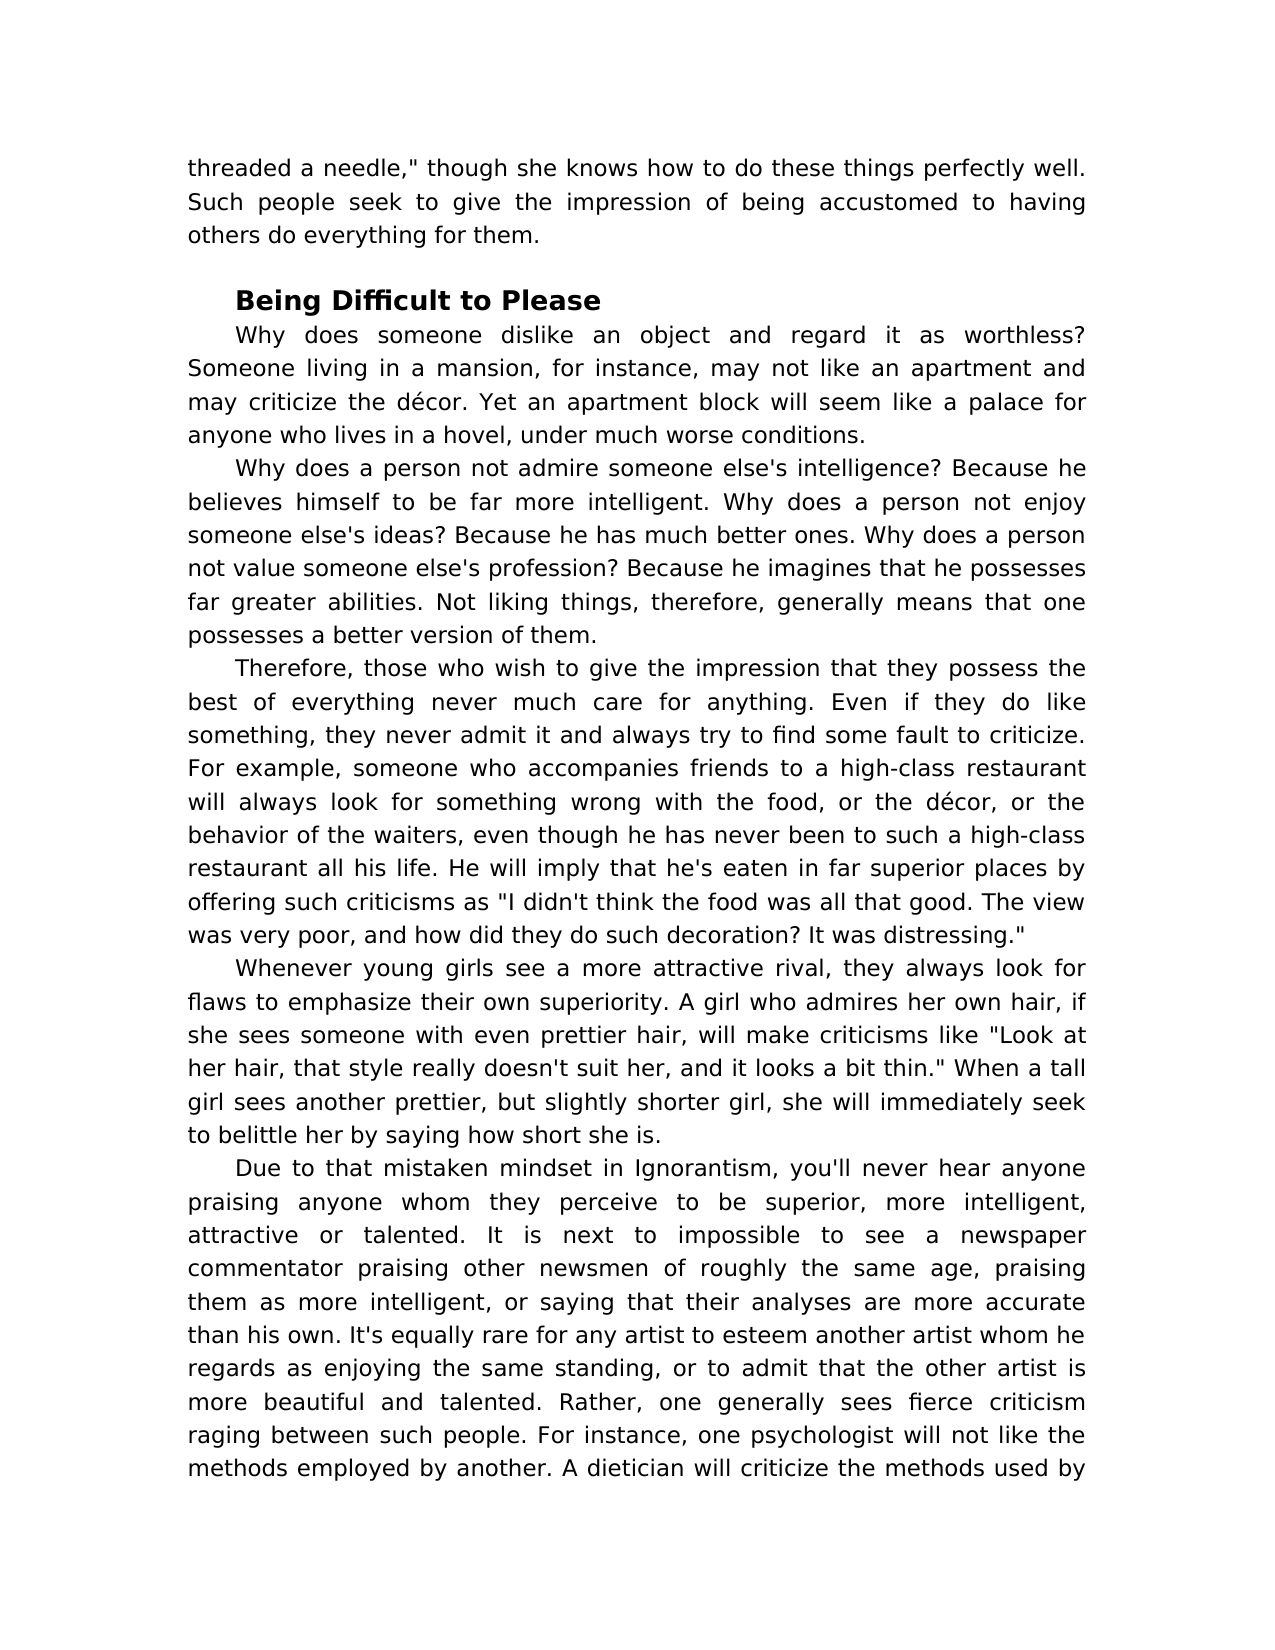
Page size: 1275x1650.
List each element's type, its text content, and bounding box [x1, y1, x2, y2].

text threaded a needle," though she knows how to do these things perfectly well. Such people seek to give the impression of being accustomed to having others do everything for them. [187, 150, 1087, 250]
text Whenever young girls see a more attractive rival, they always look for flaws to emphasize their own superiority. A girl who admires her own hair, if she sees someone with even prettier hair, will make criticisms like "Look at her hair, that style really doesn't suit her, and it looks a bit thin." When a tall girl sees another prettier, but slightly shorter girl, she will immediately seek to belittle her by saying how short she is. [187, 950, 1087, 1150]
text Why does a person not admire someone else's intelligence? Because he believes himself to be far more intelligent. Why does a person not enjoy someone else's ideas? Because he has much better ones. Why does a person not value someone else's profession? Because he imagines that he possesses far greater abilities. Not liking things, therefore, generally means that one possesses a better version of them. [187, 450, 1087, 650]
text Being Difficult to Please [187, 283, 1087, 317]
text Why does someone dislike an object and regard it as worthless? Someone living in a mansion, for instance, may not like an apartment and may criticize the décor. Yet an apartment block will seem like a palace for anyone who lives in a hovel, under much worse conditions. [187, 317, 1087, 450]
text Due to that mistaken mindset in Ignorantism, you'll never hear anyone praising anyone whom they perceive to be superior, more intelligent, attractive or talented. It is next to impossible to see a newspaper commentator praising other newsmen of roughly the same age, praising them as more intelligent, or saying that their analyses are more accurate than his own. It's equally rare for any artist to esteem another artist whom he regards as enjoying the same standing, or to admit that the other artist is more beautiful and talented. Rather, one generally sees fierce criticism raging between such people. For instance, one psychologist will not like the methods employed by another. A dietician will criticize the methods used by [187, 1150, 1087, 1483]
text Therefore, those who wish to give the impression that they possess the best of everything never much care for anything. Even if they do like something, they never admit it and always try to find some fault to criticize. For example, someone who accompanies friends to a high-class restaurant will always look for something wrong with the food, or the décor, or the behavior of the waiters, even though he has never been to such a high-class restaurant all his life. He will imply that he's eaten in far superior places by offering such criticisms as "I didn't think the food was all that good. The view was very poor, and how did they do such decoration? It was distressing." [187, 650, 1087, 950]
